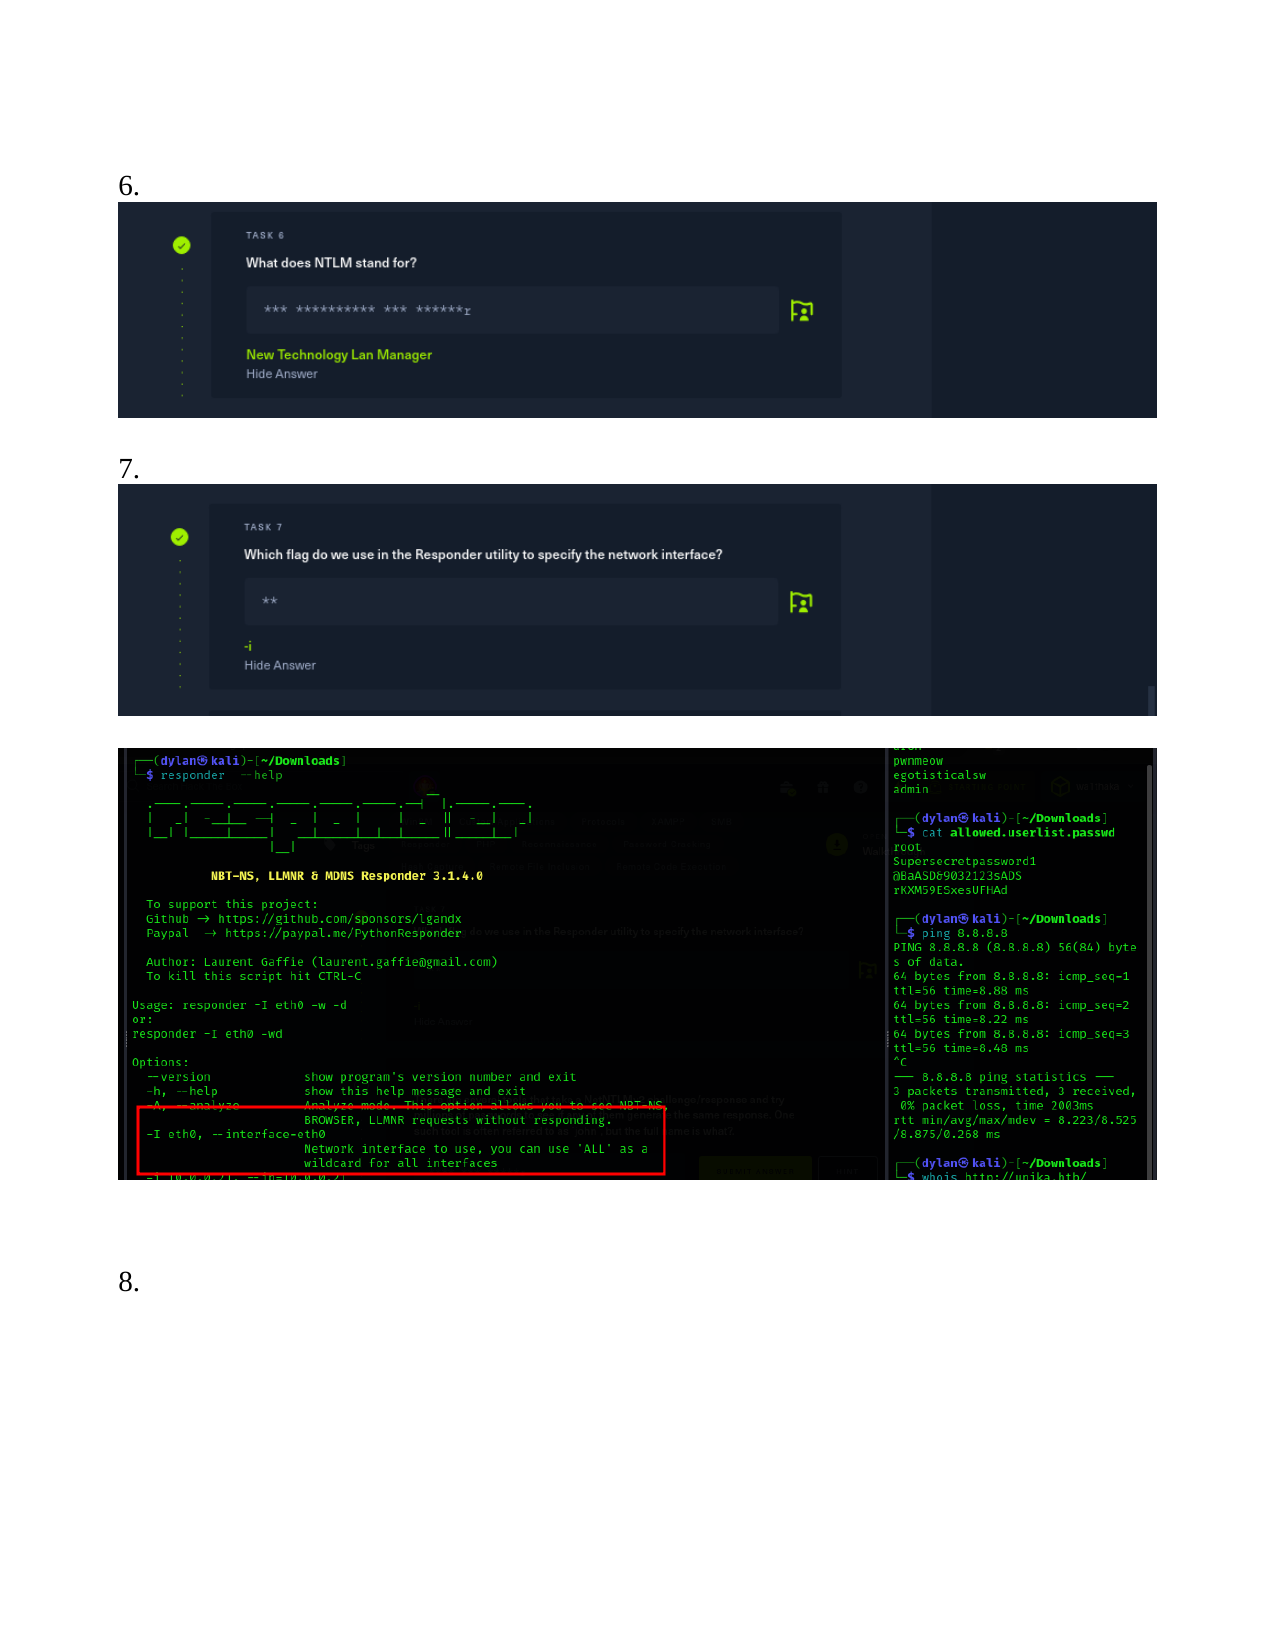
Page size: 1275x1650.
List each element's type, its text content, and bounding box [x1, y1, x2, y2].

text 7. [118, 451, 1157, 484]
picture [118, 484, 1157, 716]
picture [118, 202, 1157, 418]
picture [118, 748, 1157, 1180]
text 8. [118, 1264, 1157, 1297]
text 6. [118, 168, 1157, 202]
